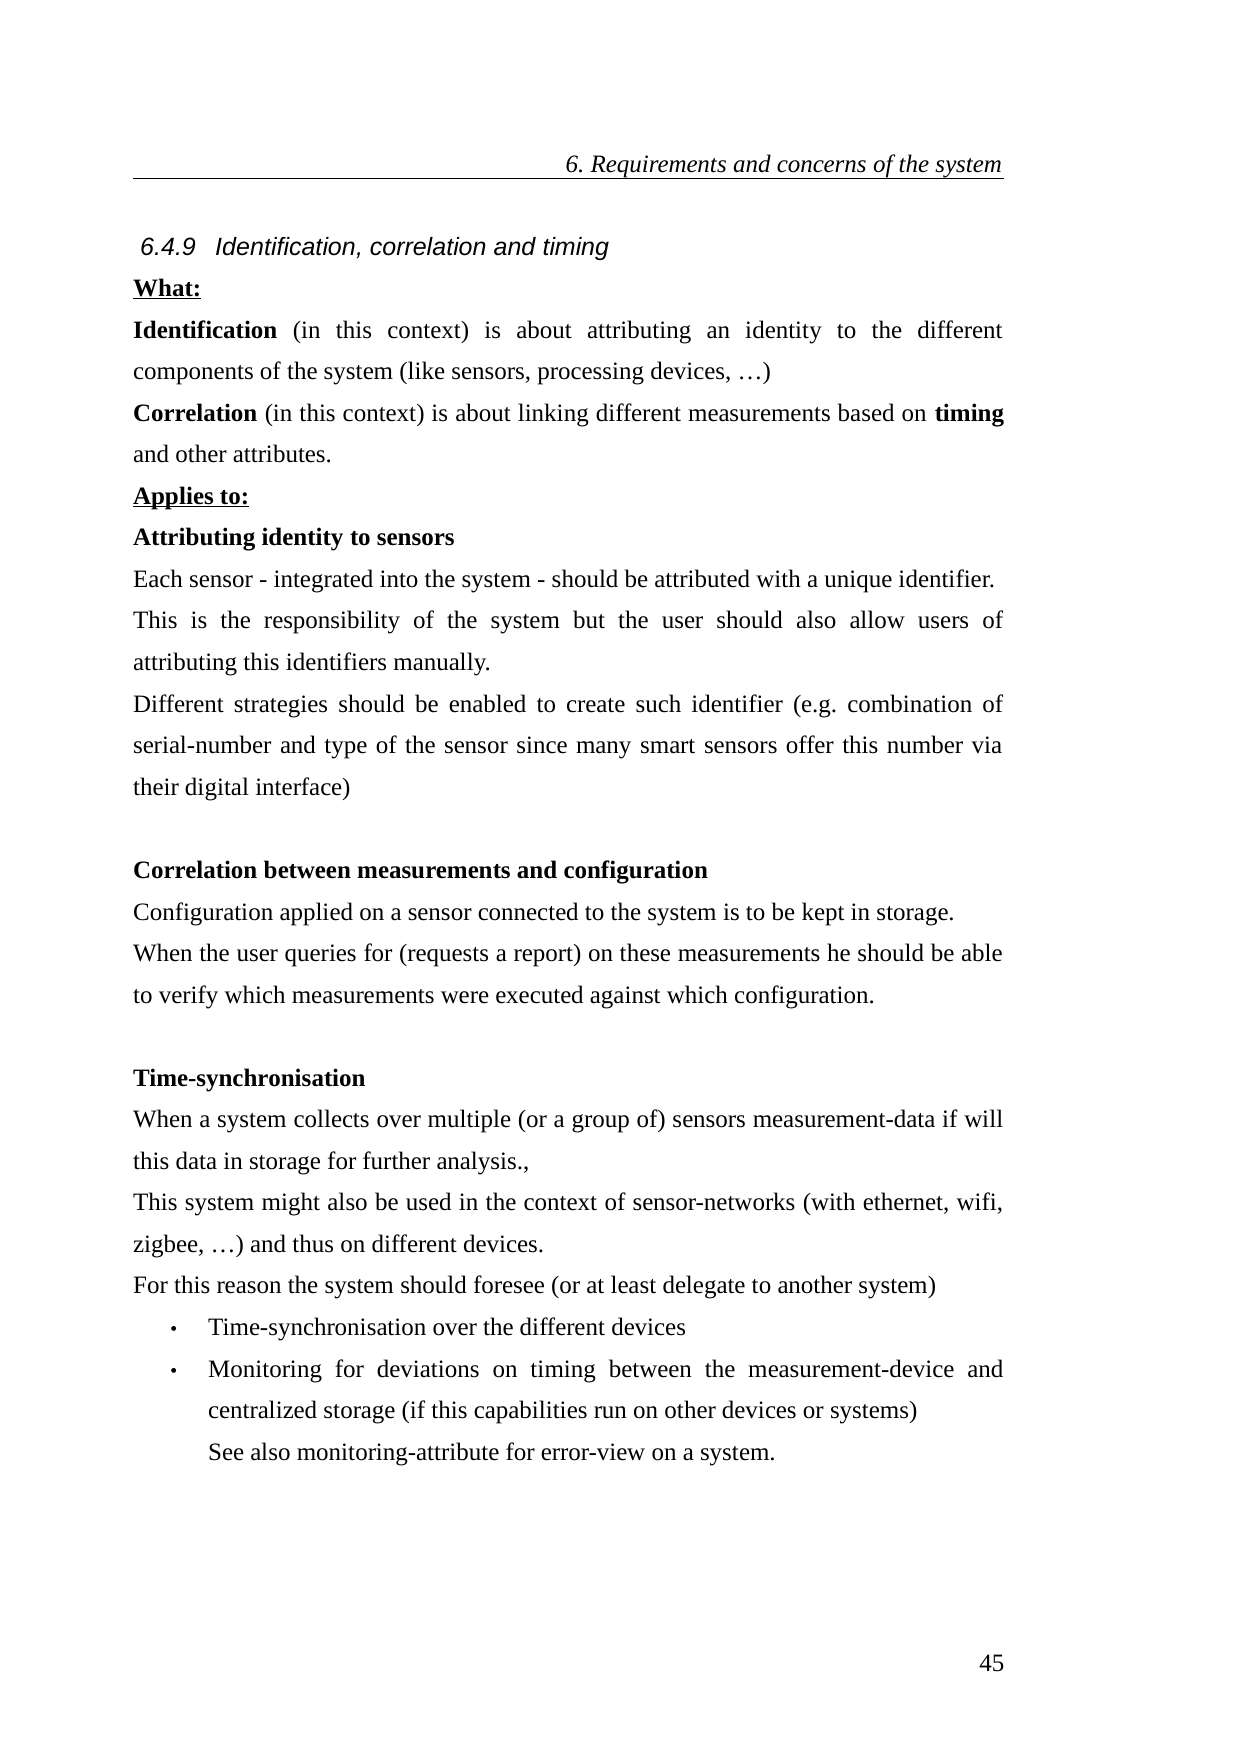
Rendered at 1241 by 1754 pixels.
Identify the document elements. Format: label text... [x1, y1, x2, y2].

text Different strategies should be enabled to create such identifier (e.g. combination of serial-number and type of the sensor since many smart sensors offer this number via their digital interface) [133, 690, 1004, 801]
text Configuration applied on a sensor connected to the system is to be kept in storage. [133, 898, 1004, 925]
list Time-synchronisation over the different devices [170, 1313, 1004, 1341]
text This is the responsibility of the system but the user should also allow users of attributing this identifiers manually. [133, 607, 1004, 676]
text Identification (in this context) is about attributing an identity to the different components of the system (like sensors, processing devices, …) [133, 316, 1004, 385]
text What: [133, 274, 1004, 302]
text When a system collects over multiple (or a group of) sensors measurement-data if will this data in storage for further analysis., [133, 1105, 1004, 1175]
text Each sensor - integrated into the system - should be attributed with a unique identifier. [133, 565, 1004, 593]
list Monitoring for deviations on timing between the measurement-device and centralized storage (if this capabilities run on other devices or systems) See also monitoring-attribute for error-view on a system. [170, 1355, 1004, 1466]
text Applies to: [133, 482, 1004, 510]
text When the user queries for (requests a report) on these measurements he should be able to verify which measurements were executed against which configuration. [133, 939, 1004, 1008]
text Correlation (in this context) is about linking different measurements based on timing and other attributes. [133, 399, 1004, 468]
text For this reason the system should foresee (or at least delegate to another system) [133, 1272, 1004, 1299]
text Time-synchronisation [133, 1064, 1004, 1092]
text This system might also be used in the context of sensor-networks (with ethernet, wifi, zigbee, …) and thus on different devices. [133, 1188, 1004, 1258]
text Attributing identity to sensors [133, 523, 1004, 551]
subtitle Identification, correlation and timing [140, 232, 1004, 260]
text Correlation between measurements and configuration [133, 856, 1004, 884]
